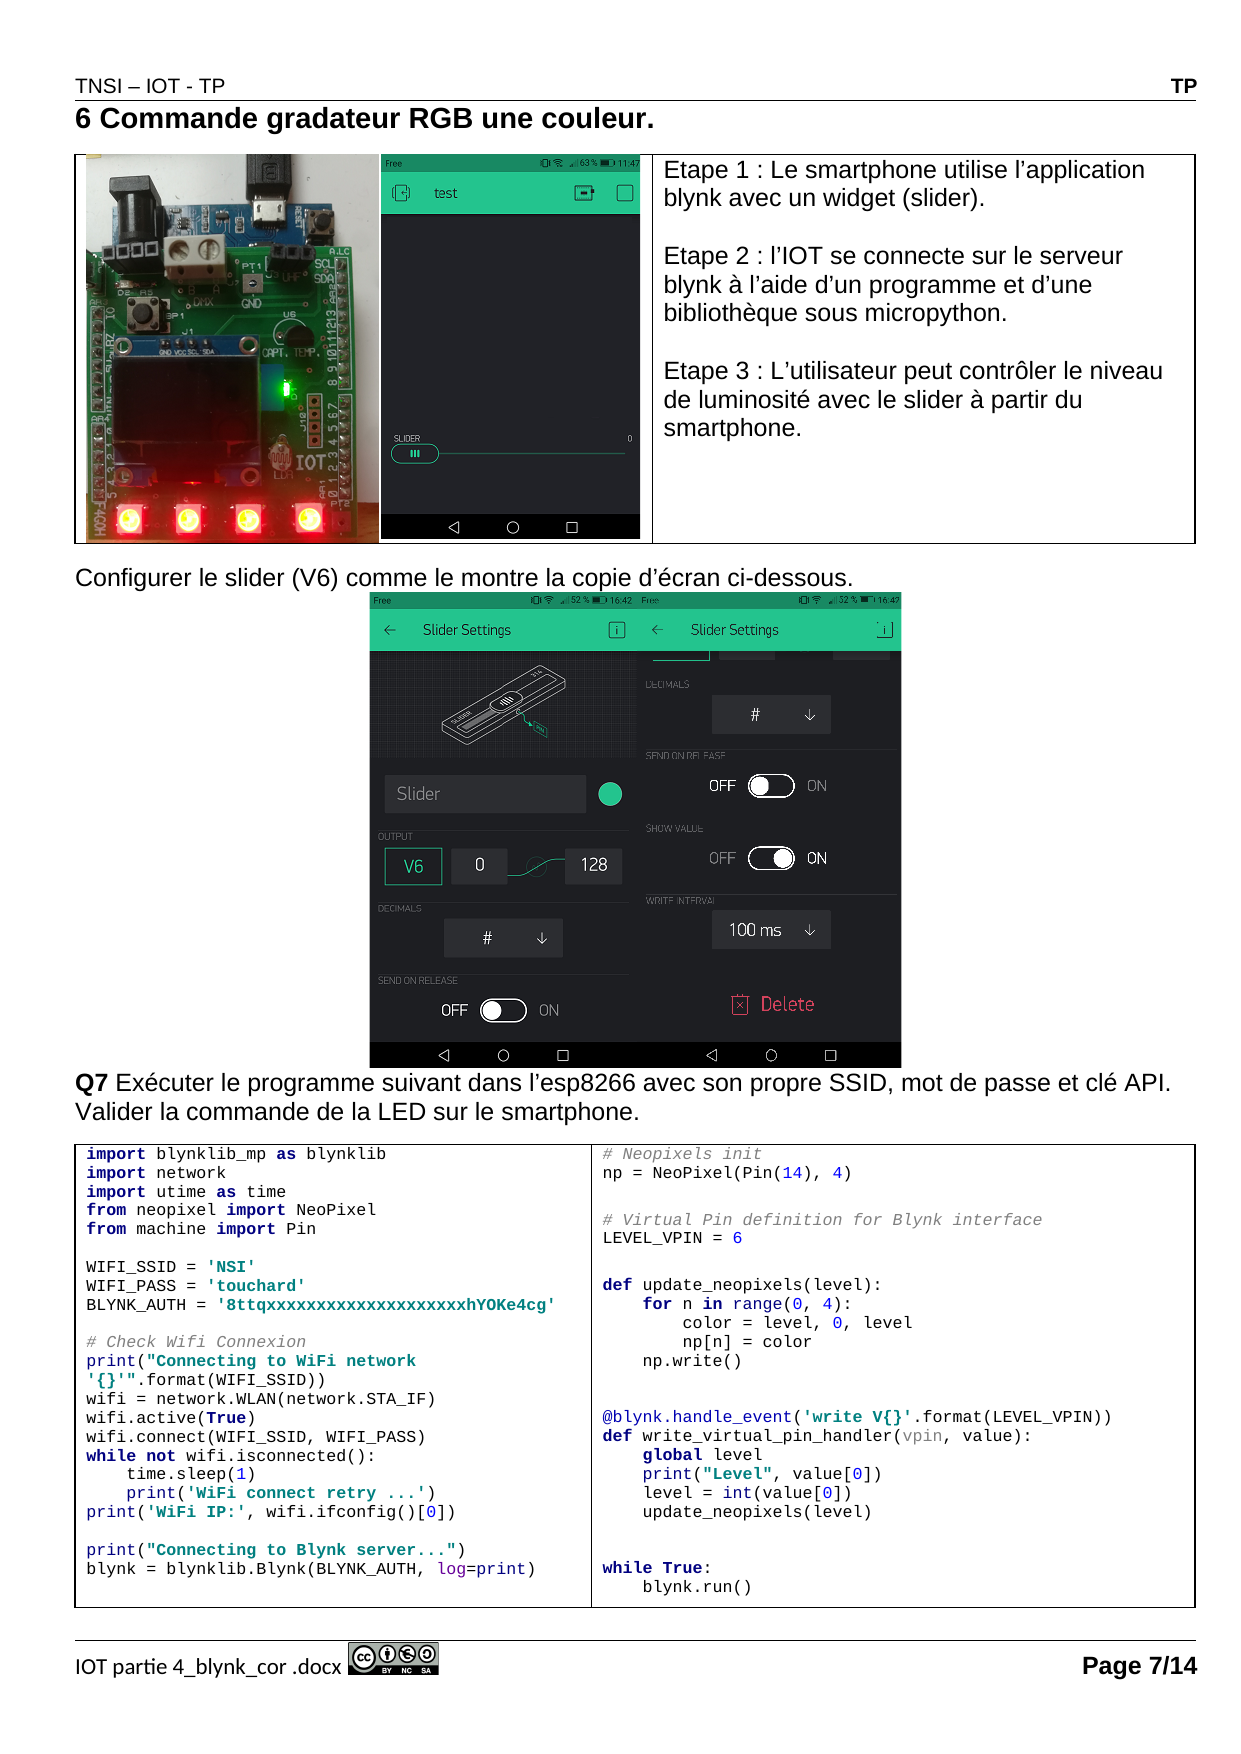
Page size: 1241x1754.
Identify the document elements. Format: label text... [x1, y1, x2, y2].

text 6 Commande gradateur RGB une couleur. [75, 101, 1196, 134]
table_header Etape 1 : Le smartphone utilise l’application blynk avec un widget (slider). Etape 2 : l’IOT se connecte sur le serveur blynk à l’aide d’un programme et d’une bibliothèque sous micropython. Etape 3 : L’utilisateur peut contrôler le niveau de luminosité avec le slider à partir du smartphone. [653, 155, 1194, 543]
table_header # Neopixels init np = NeoPixel(Pin(14), 4) # Virtual Pin definition for Blynk interface LEVEL_VPIN = 6 def update_neopixels(level): for n in range(0, 4): color = level, 0, level np[n] = color np.write() @blynk.handle_event('write V{}'.format(LEVEL_VPIN)) def write_virtual_pin_handler(vpin, value): global level print("Level", value[0]) level = int(value[0]) update_neopixels(level) while True: blynk.run() [592, 1145, 1194, 1607]
table_header [641, 155, 652, 543]
picture [348, 1642, 439, 1675]
picture [369, 592, 902, 1068]
table_header [76, 155, 86, 543]
text Q7 Exécuter le programme suivant dans l’esp8266 avec son propre SSID, mot de passe et clé API. Valider la commande de la LED sur le smartphone. [75, 1068, 1196, 1125]
text Configurer le slider (V6) comme le montre la copie d’écran ci-dessous. [75, 563, 1196, 592]
